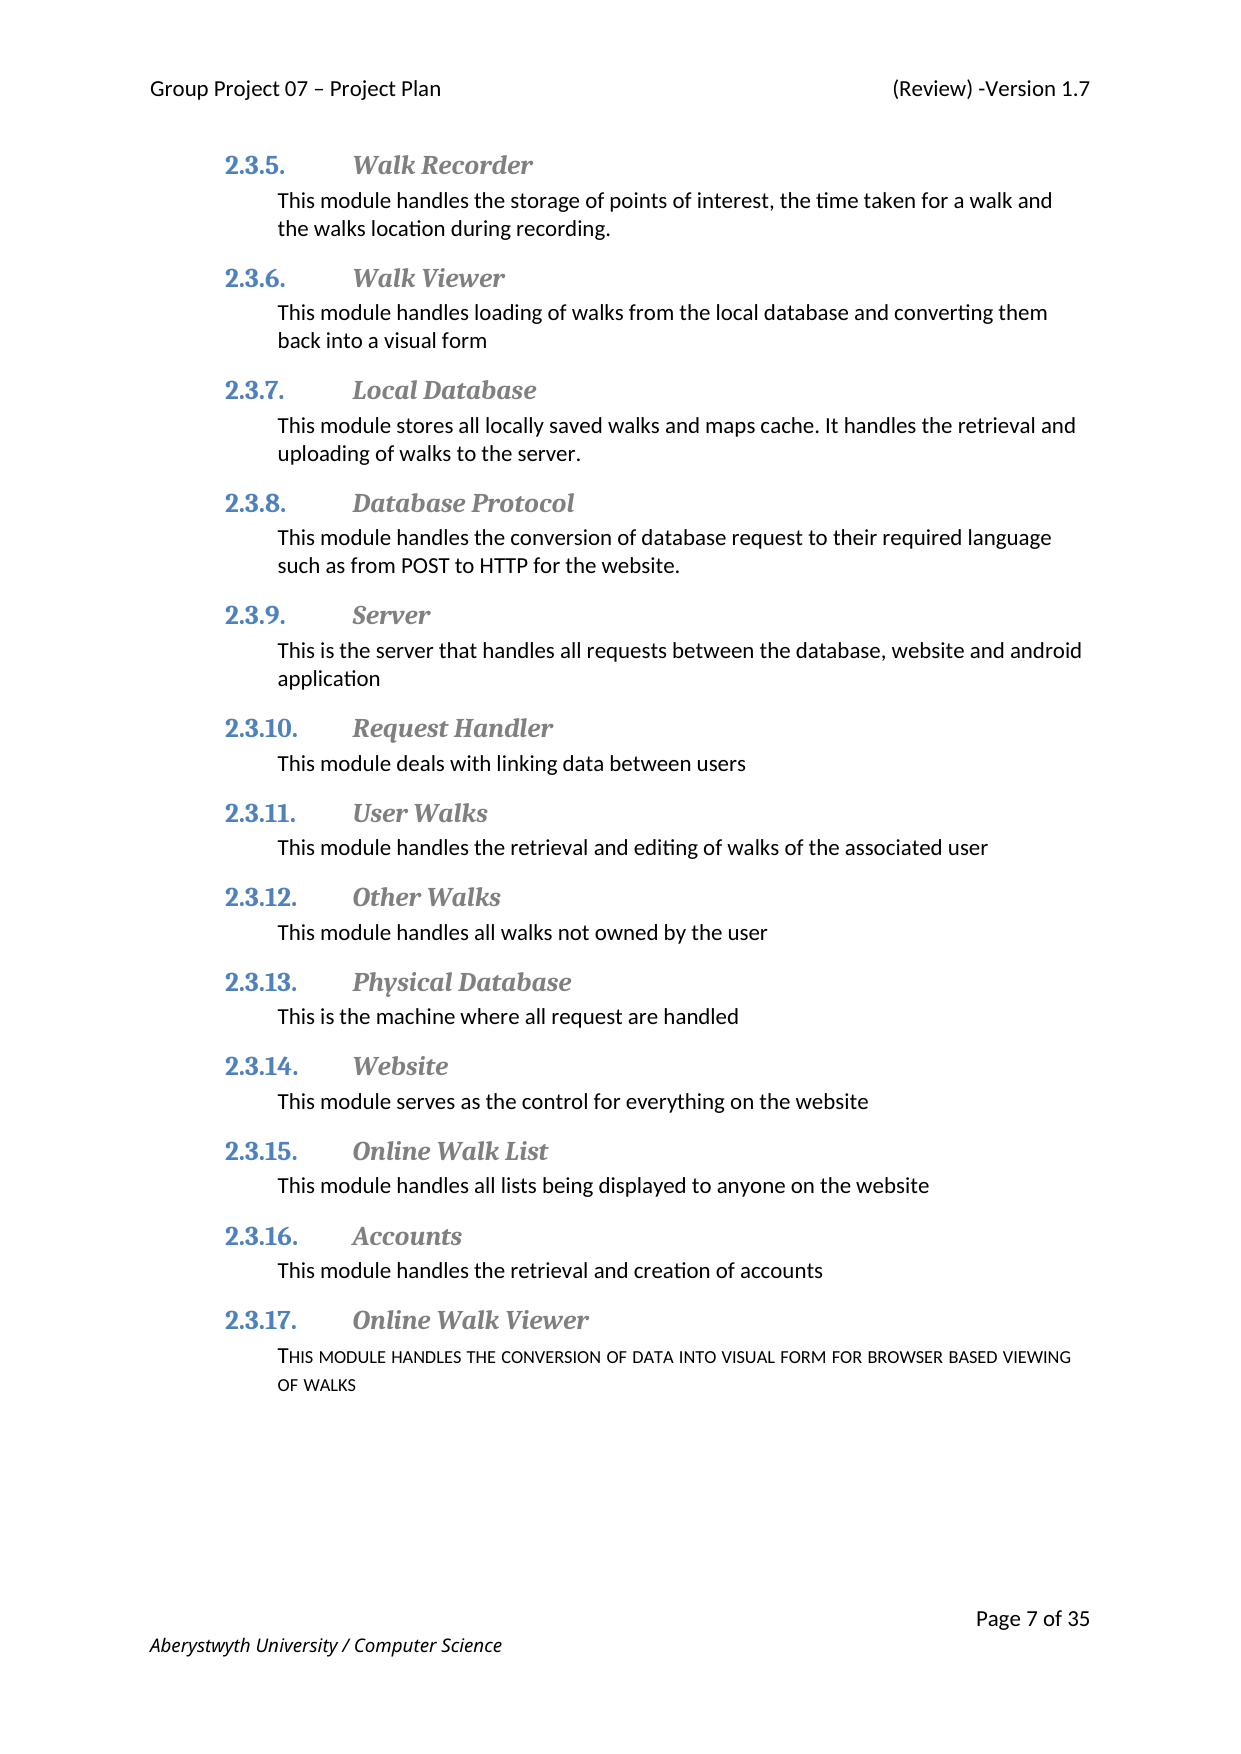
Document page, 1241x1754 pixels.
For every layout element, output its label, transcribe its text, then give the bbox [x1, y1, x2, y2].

text This module handles the retrieval and editing of walks of the associated user [277, 833, 1090, 861]
subtitle Website [225, 1051, 1090, 1082]
subtitle Other Walks [225, 882, 1090, 913]
subtitle Accounts [225, 1221, 1090, 1252]
subtitle Walk Viewer [225, 263, 1090, 294]
text This module handles the retrieval and creation of accounts [277, 1256, 1090, 1284]
text This module deals with linking data between users [277, 749, 1090, 777]
text This is the server that handles all requests between the database, website and android application [277, 636, 1090, 692]
subtitle Online Walk List [225, 1136, 1090, 1167]
subtitle Server [225, 600, 1090, 632]
text This module handles the storage of points of interest, the time taken for a walk and the walks location during recording. [277, 186, 1090, 242]
text This module handles all lists being displayed to anyone on the website [277, 1172, 1090, 1200]
subtitle Online Walk Viewer [225, 1305, 1090, 1336]
subtitle Request Handler [225, 713, 1090, 744]
subtitle Walk Recorder [225, 150, 1090, 181]
subtitle User Walks [225, 798, 1090, 829]
subtitle Database Protocol [225, 488, 1090, 519]
subtitle Local Database [225, 375, 1090, 406]
text This module handles the conversion of database request to their required language such as from POST to HTTP for the website. [277, 523, 1090, 579]
text This module stores all locally saved walks and maps cache. It handles the retrieval and uploading of walks to the server. [277, 411, 1090, 467]
text This module handles all walks not owned by the user [277, 918, 1090, 946]
text This is the machine where all request are handled [277, 1002, 1090, 1031]
text This module serves as the control for everything on the website [277, 1087, 1090, 1115]
text This module handles loading of walks from the local database and converting them back into a visual form [277, 298, 1090, 354]
text This module handles the conversion of data into visual form for browser based viewing of walks [277, 1341, 1090, 1397]
subtitle Physical Database [225, 967, 1090, 998]
